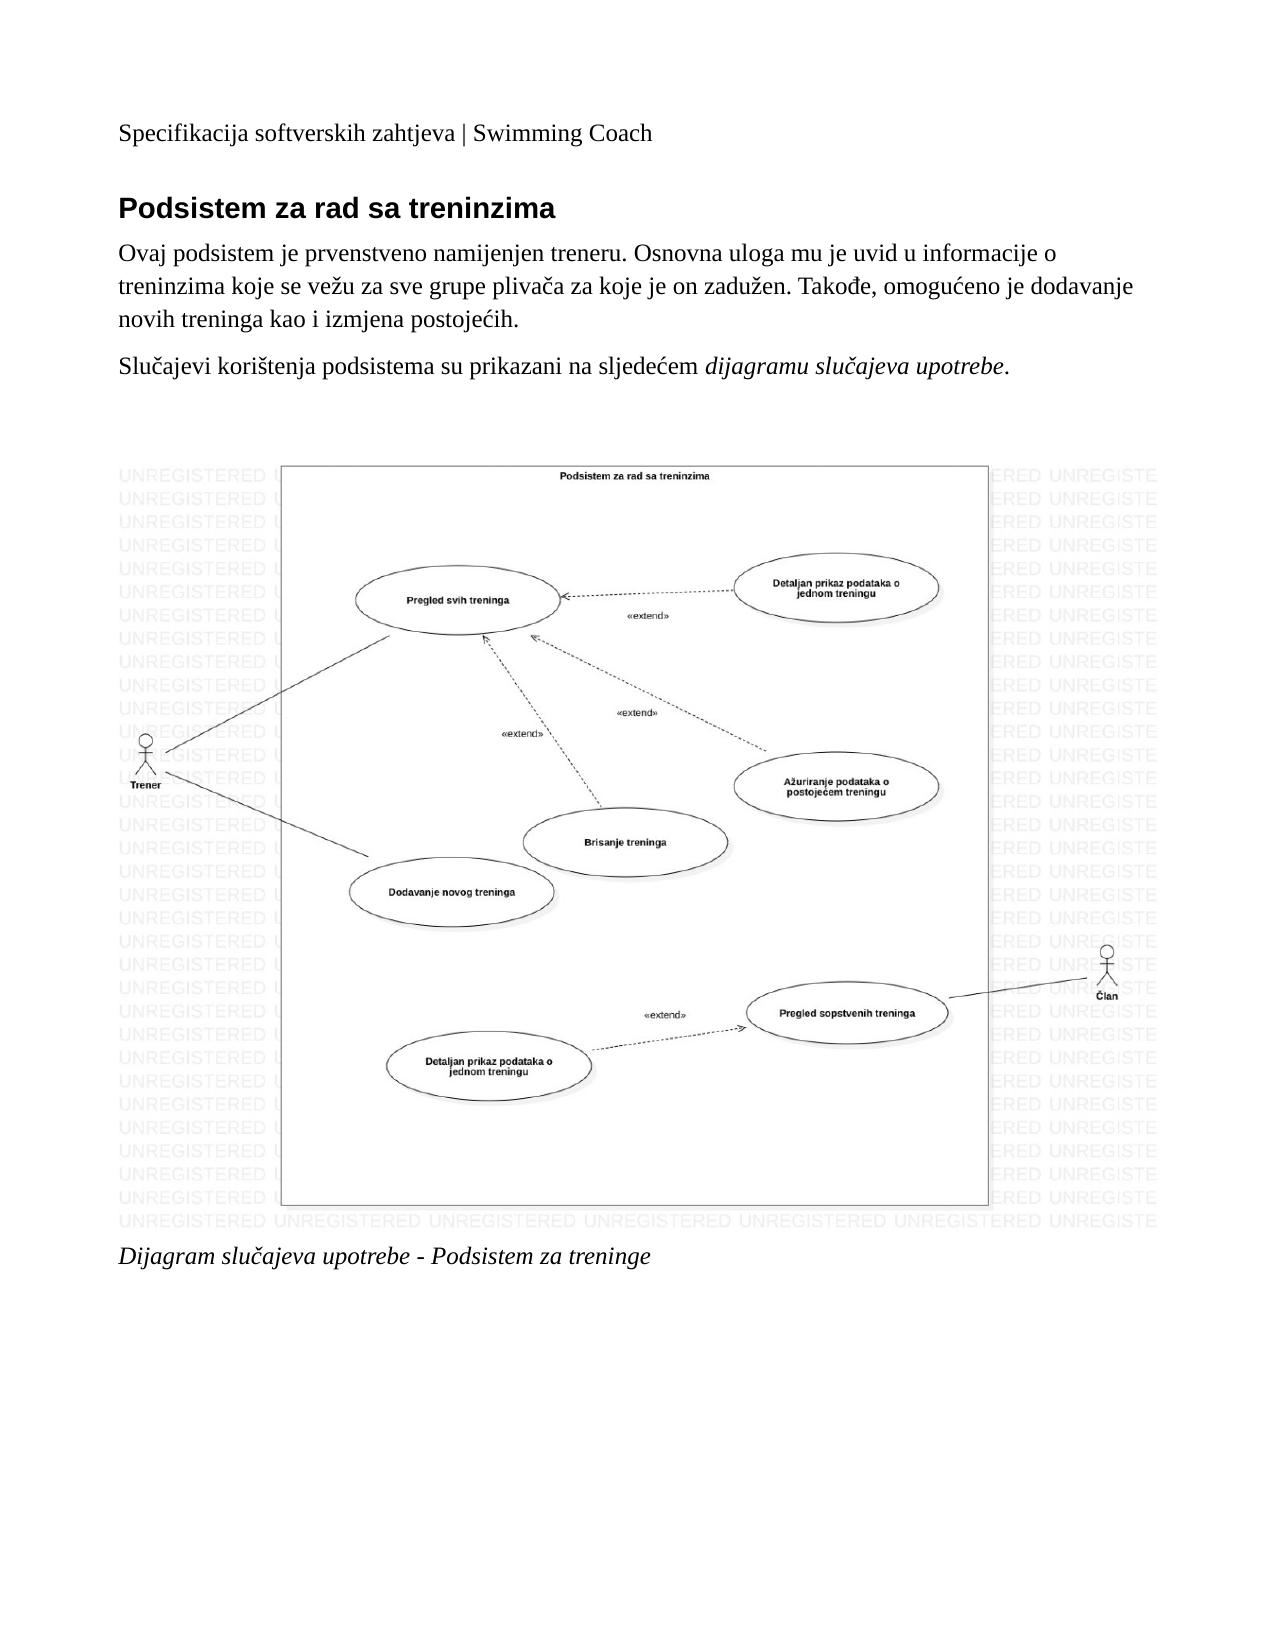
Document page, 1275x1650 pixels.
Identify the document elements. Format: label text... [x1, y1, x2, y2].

picture [118, 459, 1157, 1236]
text Dijagram slučajeva upotrebe - Podsistem za treninge [118, 1236, 1157, 1270]
text Ovaj podsistem je prvenstveno namijenjen treneru. Osnovna uloga mu je uvid u informacije o treninzima koje se vežu za sve grupe plivača za koje je on zadužen. Takođe, omogućeno je dodavanje novih treninga kao i izmjena postojećih. [118, 238, 1157, 332]
subtitle Podsistem za rad sa treninzima [118, 191, 1157, 225]
text Slučajevi korištenja podsistema su prikazani na sljedećem dijagramu slučajeva upotrebe. [118, 351, 1157, 380]
